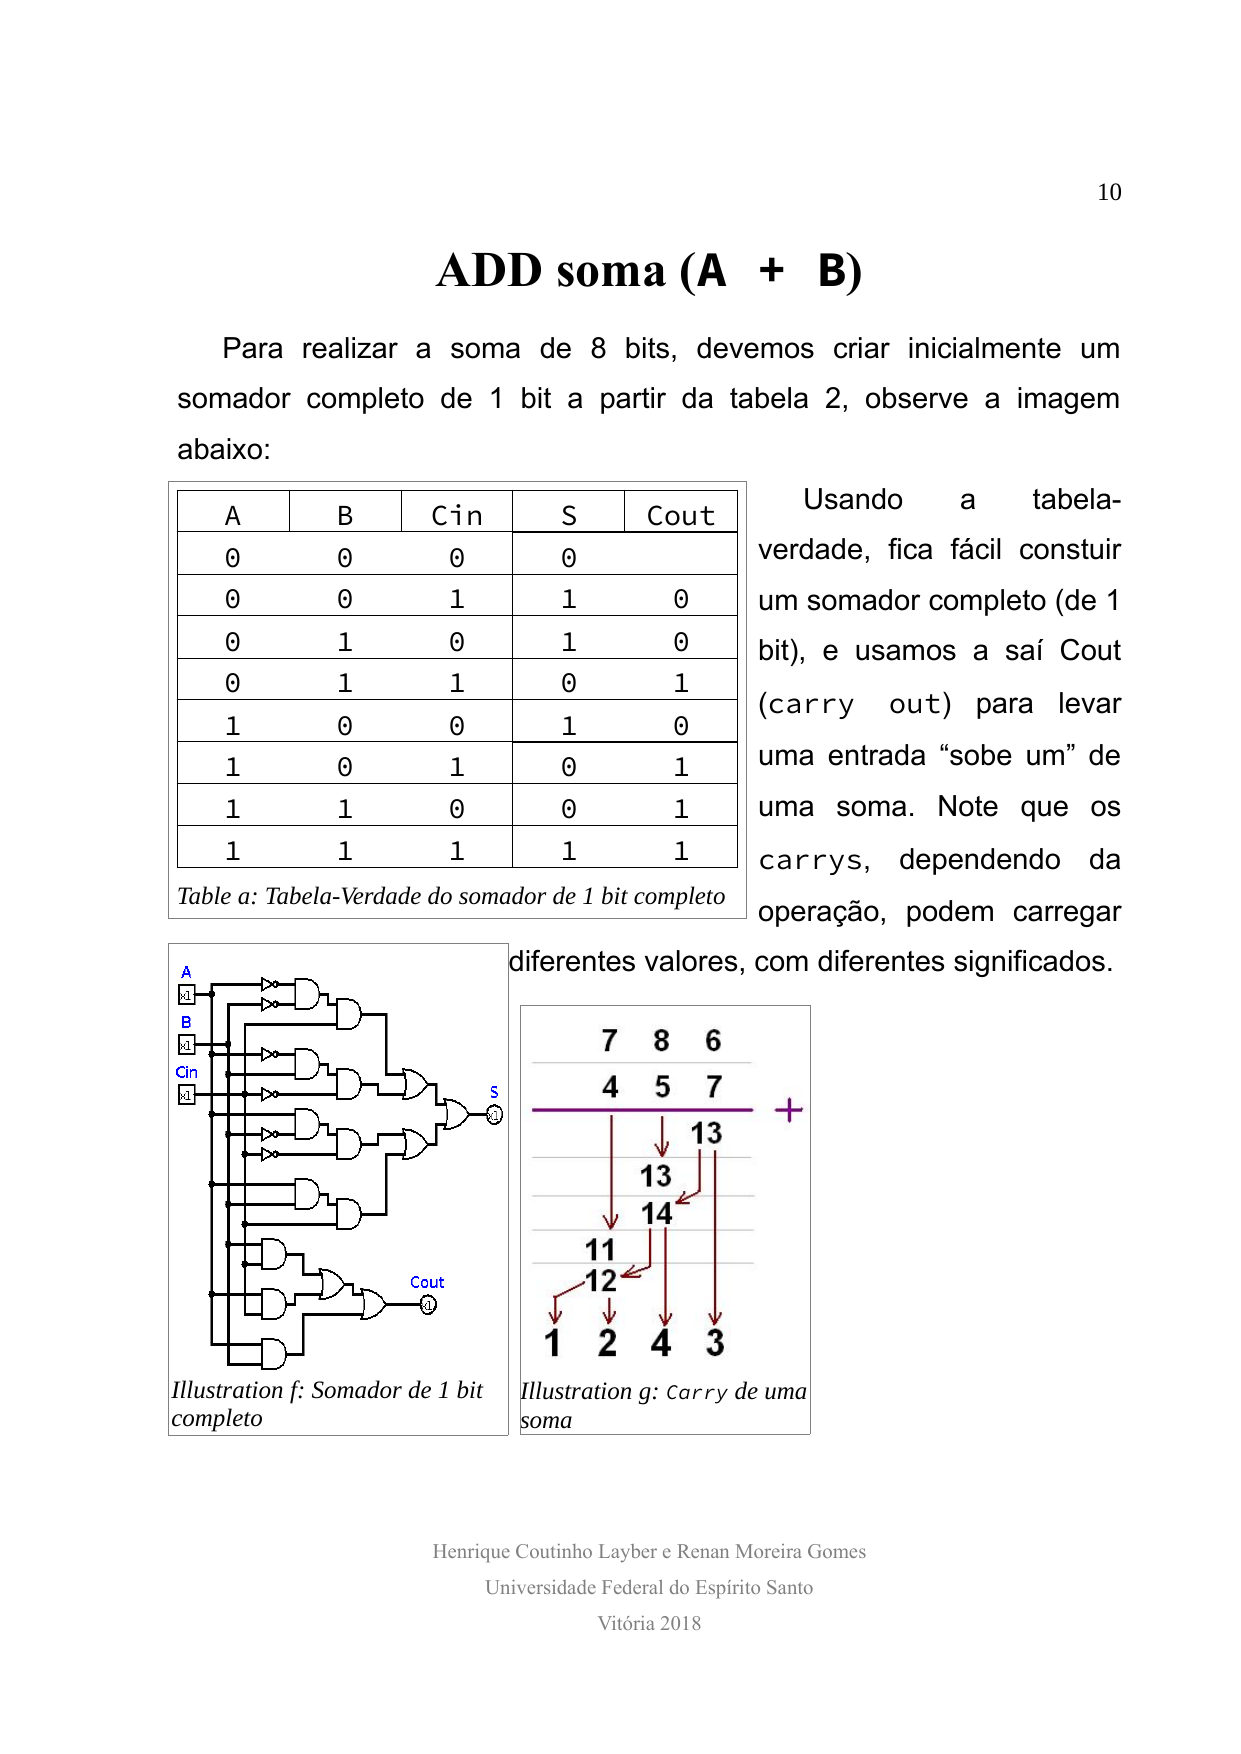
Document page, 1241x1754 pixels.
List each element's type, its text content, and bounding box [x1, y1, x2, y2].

table_cell 0 [289, 575, 401, 615]
table_cell 1 [178, 826, 289, 867]
table_cell 0 [178, 616, 289, 657]
text Usando a tabela-verdade, fica fácil constuir um somador completo (de 1 bit), e usamos a saí Cout (carry out) para levar uma entrada “sobe um” de uma soma. Note que os carrys, dependendo da operação, podem carregar diferentes valores, com diferentes significados. [177, 482, 1122, 978]
table_cell 1 [625, 826, 737, 867]
table_cell 1 [513, 826, 625, 867]
table_cell 1 [178, 742, 289, 783]
table_header S [513, 491, 624, 531]
table_cell 0 [289, 742, 401, 783]
table_cell 0 [401, 616, 512, 657]
table_cell 1 [401, 826, 512, 867]
table_cell 1 [289, 659, 401, 699]
table_cell 1 [401, 575, 512, 615]
table_header A [178, 491, 289, 531]
table_cell 1 [178, 700, 289, 741]
picture [521, 1017, 810, 1376]
table_header B [290, 491, 401, 531]
text Para realizar a soma de 8 bits, devemos criar inicialmente um somador completo de 1 bit a partir da tabela 2, observe a imagem abaixo: [177, 331, 1122, 465]
table_cell 0 [178, 659, 289, 699]
table_cell [625, 533, 737, 573]
table_header Cin [402, 491, 512, 531]
table_cell 0 [178, 575, 289, 615]
table_cell 0 [625, 575, 737, 615]
table_cell 1 [289, 784, 401, 825]
picture [171, 958, 506, 1375]
table_cell 1 [513, 700, 625, 741]
text Usando a tabela-verdade, fica fácil constuir um somador completo (de 1 bit), e usamos a saí Cout (carry out) para levar uma entrada “sobe um” de uma soma. Note que os carrys, dependendo da operação, podem carregar diferentes valores, com diferentes significados. [169, 944, 508, 1435]
table_cell 1 [625, 659, 737, 699]
table_cell 0 [401, 784, 512, 825]
table_cell 0 [178, 532, 289, 573]
text ADD soma (A + B) [177, 237, 1122, 300]
table_cell 1 [401, 659, 512, 699]
text Illustration g: Carry de uma soma [521, 1376, 810, 1433]
text Usando a tabela-verdade, fica fácil constuir um somador completo (de 1 bit), e usamos a saí Cout (carry out) para levar uma entrada “sobe um” de uma soma. Note que os carrys, dependendo da operação, podem carregar diferentes valores, com diferentes significados. [169, 482, 746, 918]
table_cell 0 [513, 784, 625, 825]
table_cell 1 [289, 826, 401, 867]
text Illustration f: Somador de 1 bit completo [171, 1375, 505, 1432]
table_cell 0 [401, 700, 512, 741]
table_cell 1 [178, 784, 289, 825]
table_cell 1 [513, 575, 625, 615]
text Table a: Tabela-Verdade do somador de 1 bit completo [177, 881, 737, 909]
table_cell 0 [625, 616, 737, 657]
table_cell 1 [401, 742, 512, 783]
table_cell 1 [625, 784, 737, 825]
table_cell 0 [513, 533, 625, 573]
table_cell 1 [289, 616, 401, 657]
table_cell 0 [401, 532, 512, 573]
table_header Cout [625, 491, 737, 531]
table_cell 0 [513, 659, 625, 699]
table_cell 0 [513, 743, 625, 783]
table_cell 0 [289, 700, 401, 741]
table_cell 0 [625, 700, 737, 741]
table_cell 0 [289, 532, 401, 573]
table_cell 1 [625, 743, 737, 783]
table_cell 1 [513, 616, 625, 657]
